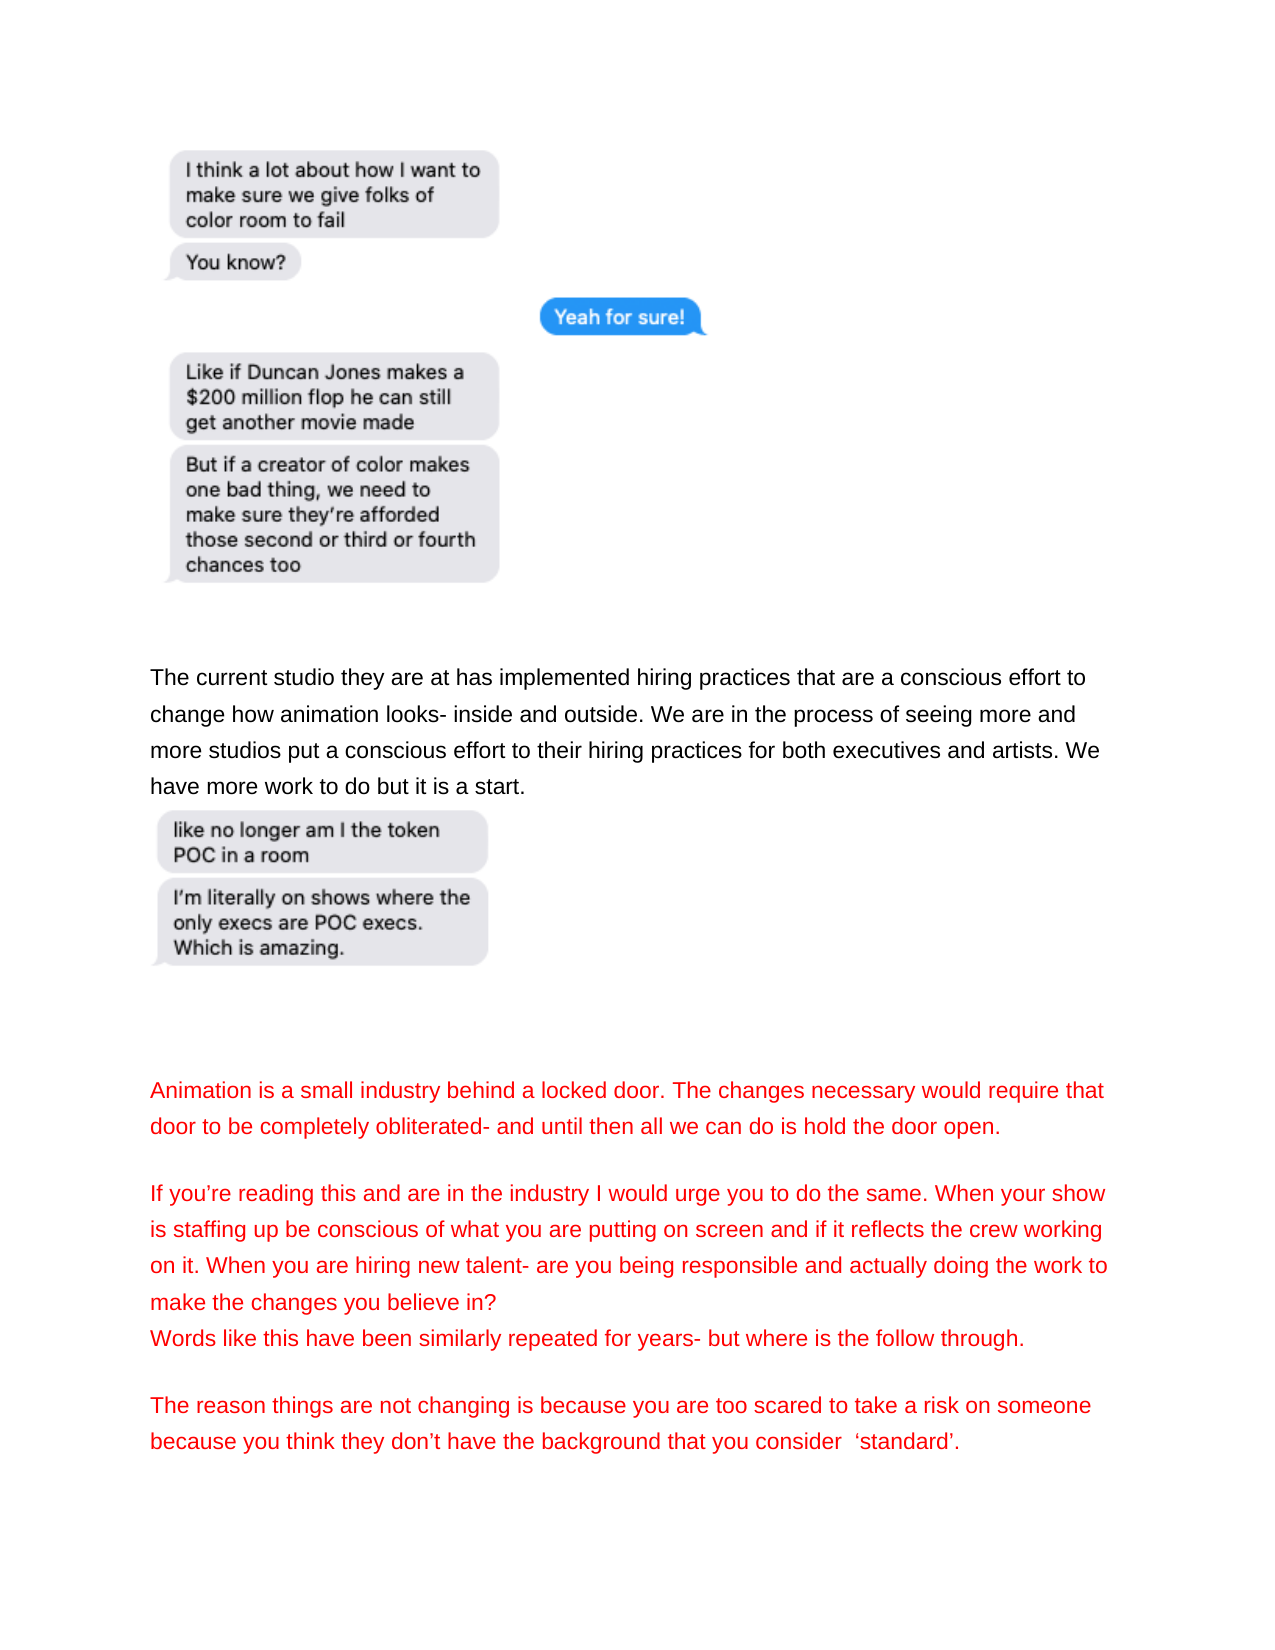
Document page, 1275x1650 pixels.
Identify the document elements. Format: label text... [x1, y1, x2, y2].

picture [150, 809, 523, 977]
text The reason things are not changing is because you are too scared to take a risk on someone because you think they don’t have the background that you consider ‘standard’. [150, 1392, 1125, 1454]
text Words like this have been similarly repeated for years- but where is the follow through. [150, 1325, 1125, 1352]
text The current studio they are at has implemented hiring practices that are a conscious effort to change how animation looks- inside and outside. We are in the process of seeing more and more studios put a conscious effort to their hiring practices for both executives and artists. We have more work to do but it is a start. [150, 664, 1125, 799]
text If you’re reading this and are in the industry I would urge you to do the same. When your show is staffing up be conscious of what you are putting on screen and if it reflects the crew working on it. When you are hiring new talent- are you being responsible and actually doing the work to make the changes you believe in? [150, 1180, 1125, 1315]
text Animation is a small industry behind a locked door. The changes necessary would require that door to be completely obliterated- and until then all we can do is hold the door open. [150, 1077, 1125, 1139]
picture [150, 150, 723, 594]
